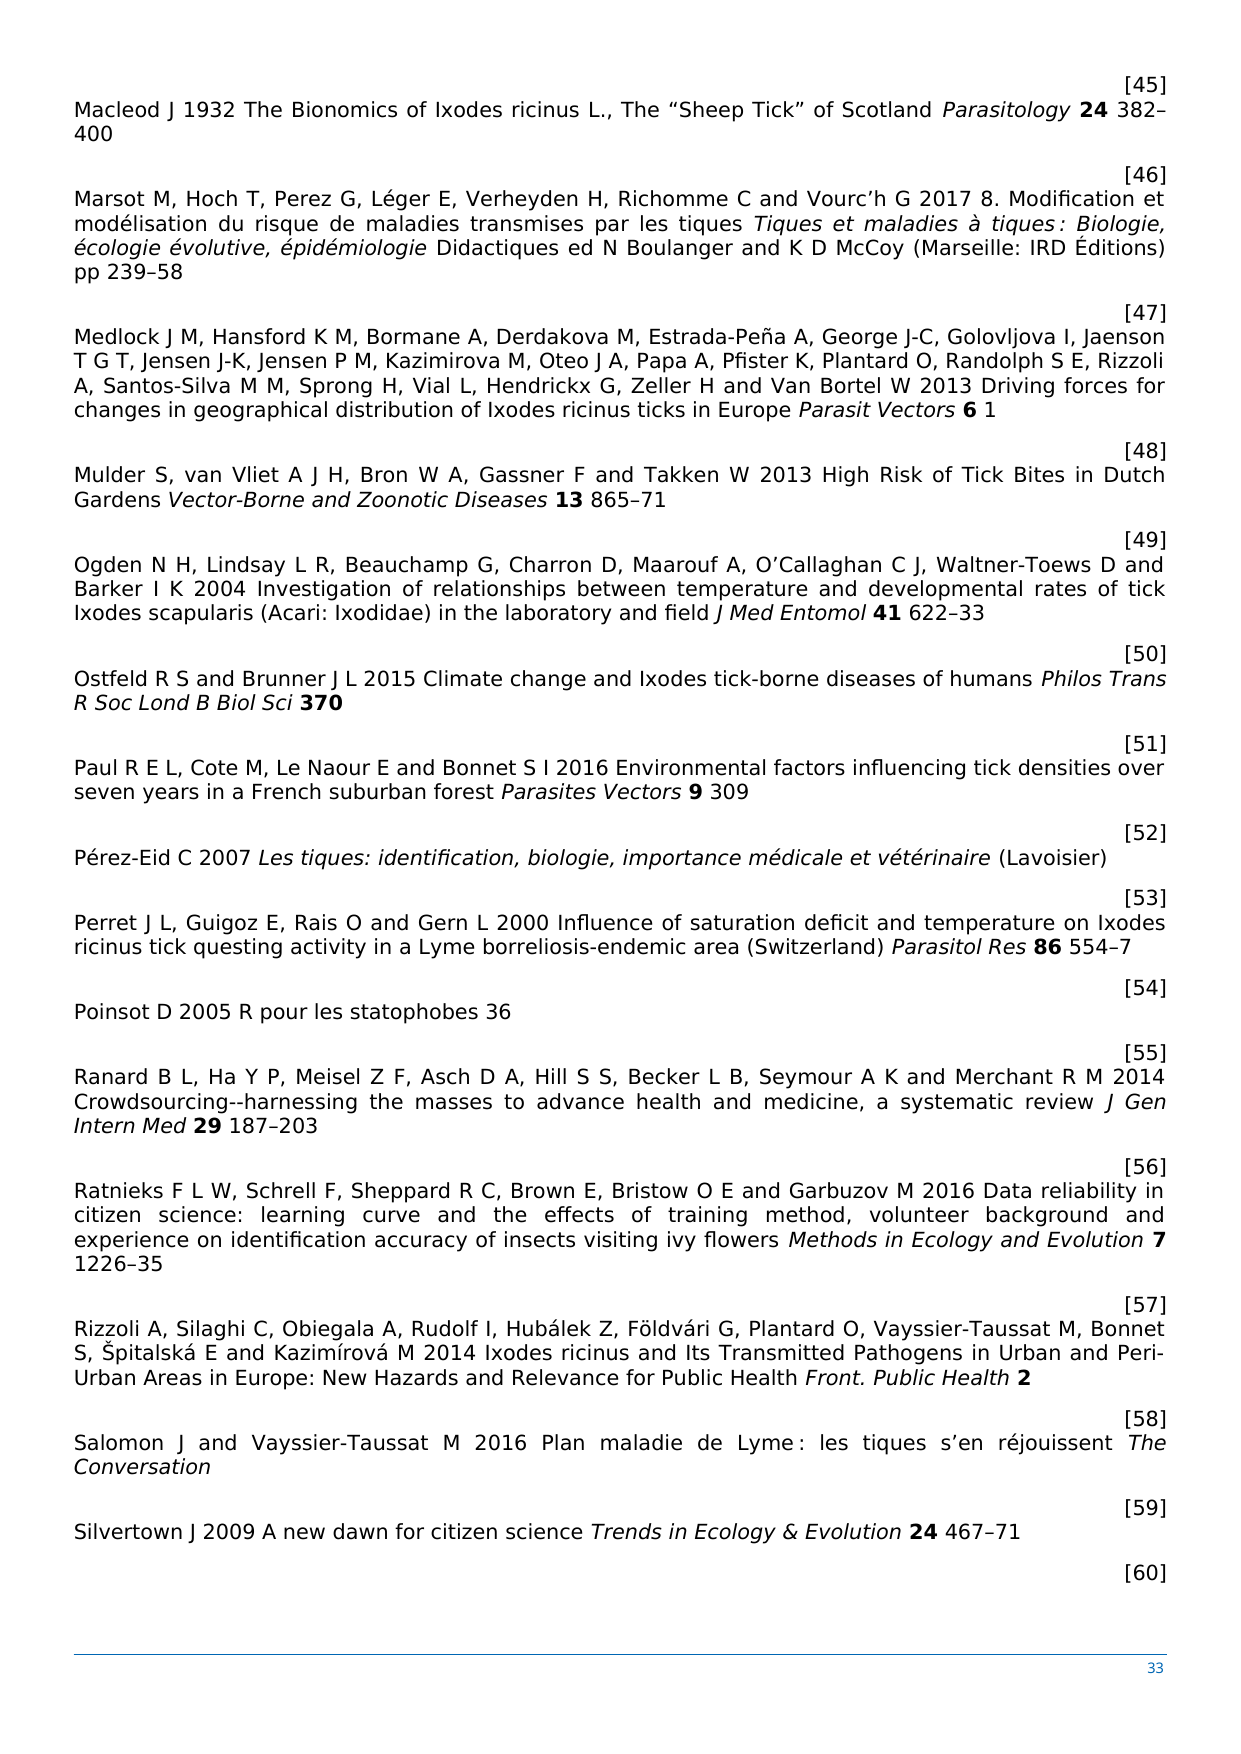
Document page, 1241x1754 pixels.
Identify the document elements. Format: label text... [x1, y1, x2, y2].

text Ostfeld R S and Brunner J L 2015 Climate change and Ixodes tick-borne diseases of humans Philos Trans R Soc Lond B Biol Sci 370 [73, 667, 1167, 715]
text Silvertown J 2009 A new dawn for citizen science Trends in Ecology & Evolution 24 467–71 [73, 1520, 1167, 1545]
text [55] [73, 1041, 1167, 1065]
text [50] [73, 642, 1167, 667]
text [47] [73, 301, 1167, 325]
text Rizzoli A, Silaghi C, Obiegala A, Rudolf I, Hubálek Z, Földvári G, Plantard O, Vayssier-Taussat M, Bonnet S, Špitalská E and Kazimírová M 2014 Ixodes ricinus and Its Transmitted Pathogens in Urban and Peri-Urban Areas in Europe: New Hazards and Relevance for Public Health Front. Public Health 2 [73, 1317, 1167, 1390]
text Medlock J M, Hansford K M, Bormane A, Derdakova M, Estrada-Peña A, George J-C, Golovljova I, Jaenson T G T, Jensen J-K, Jensen P M, Kazimirova M, Oteo J A, Papa A, Pfister K, Plantard O, Randolph S E, Rizzoli A, Santos-Silva M M, Sprong H, Vial L, Hendrickx G, Zeller H and Van Bortel W 2013 Driving forces for changes in geographical distribution of Ixodes ricinus ticks in Europe Parasit Vectors 6 1 [73, 325, 1167, 422]
text Perret J L, Guigoz E, Rais O and Gern L 2000 Influence of saturation deficit and temperature on Ixodes ricinus tick questing activity in a Lyme borreliosis-endemic area (Switzerland) Parasitol Res 86 554–7 [73, 911, 1167, 959]
text [58] [73, 1407, 1167, 1431]
text [46] [73, 163, 1167, 187]
text [60] [73, 1561, 1167, 1586]
text [56] [73, 1155, 1167, 1179]
text [51] [73, 732, 1167, 756]
text Poinsot D 2005 R pour les statophobes 36 [73, 1000, 1167, 1024]
text [45] [73, 73, 1167, 98]
text Mulder S, van Vliet A J H, Bron W A, Gassner F and Takken W 2013 High Risk of Tick Bites in Dutch Gardens Vector-Borne and Zoonotic Diseases 13 865–71 [73, 463, 1167, 512]
text [57] [73, 1293, 1167, 1317]
text Macleod J 1932 The Bionomics of Ixodes ricinus L., The “Sheep Tick” of Scotland Parasitology 24 382–400 [73, 98, 1167, 146]
text [59] [73, 1496, 1167, 1520]
text Marsot M, Hoch T, Perez G, Léger E, Verheyden H, Richomme C and Vourc’h G 2017 8. Modification et modélisation du risque de maladies transmises par les tiques Tiques et maladies à tiques : Biologie, écologie évolutive, épidémiologie Didactiques ed N Boulanger and K D McCoy (Marseille: IRD Éditions) pp 239–58 [73, 187, 1167, 284]
text [54] [73, 976, 1167, 1000]
text Ranard B L, Ha Y P, Meisel Z F, Asch D A, Hill S S, Becker L B, Seymour A K and Merchant R M 2014 Crowdsourcing--harnessing the masses to advance health and medicine, a systematic review J Gen Intern Med 29 187–203 [73, 1065, 1167, 1138]
text Paul R E L, Cote M, Le Naour E and Bonnet S I 2016 Environmental factors influencing tick densities over seven years in a French suburban forest Parasites Vectors 9 309 [73, 756, 1167, 804]
text [49] [73, 528, 1167, 553]
text Salomon J and Vayssier-Taussat M 2016 Plan maladie de Lyme : les tiques s’en réjouissent The Conversation [73, 1431, 1167, 1479]
text [52] [73, 821, 1167, 846]
text Ogden N H, Lindsay L R, Beauchamp G, Charron D, Maarouf A, O’Callaghan C J, Waltner-Toews D and Barker I K 2004 Investigation of relationships between temperature and developmental rates of tick Ixodes scapularis (Acari: Ixodidae) in the laboratory and field J Med Entomol 41 622–33 [73, 553, 1167, 626]
text [53] [73, 886, 1167, 911]
text Pérez-Eid C 2007 Les tiques: identification, biologie, importance médicale et vétérinaire (Lavoisier) [73, 846, 1167, 870]
text Ratnieks F L W, Schrell F, Sheppard R C, Brown E, Bristow O E and Garbuzov M 2016 Data reliability in citizen science: learning curve and the effects of training method, volunteer background and experience on identification accuracy of insects visiting ivy flowers Methods in Ecology and Evolution 7 1226–35 [73, 1179, 1167, 1276]
text [48] [73, 439, 1167, 463]
